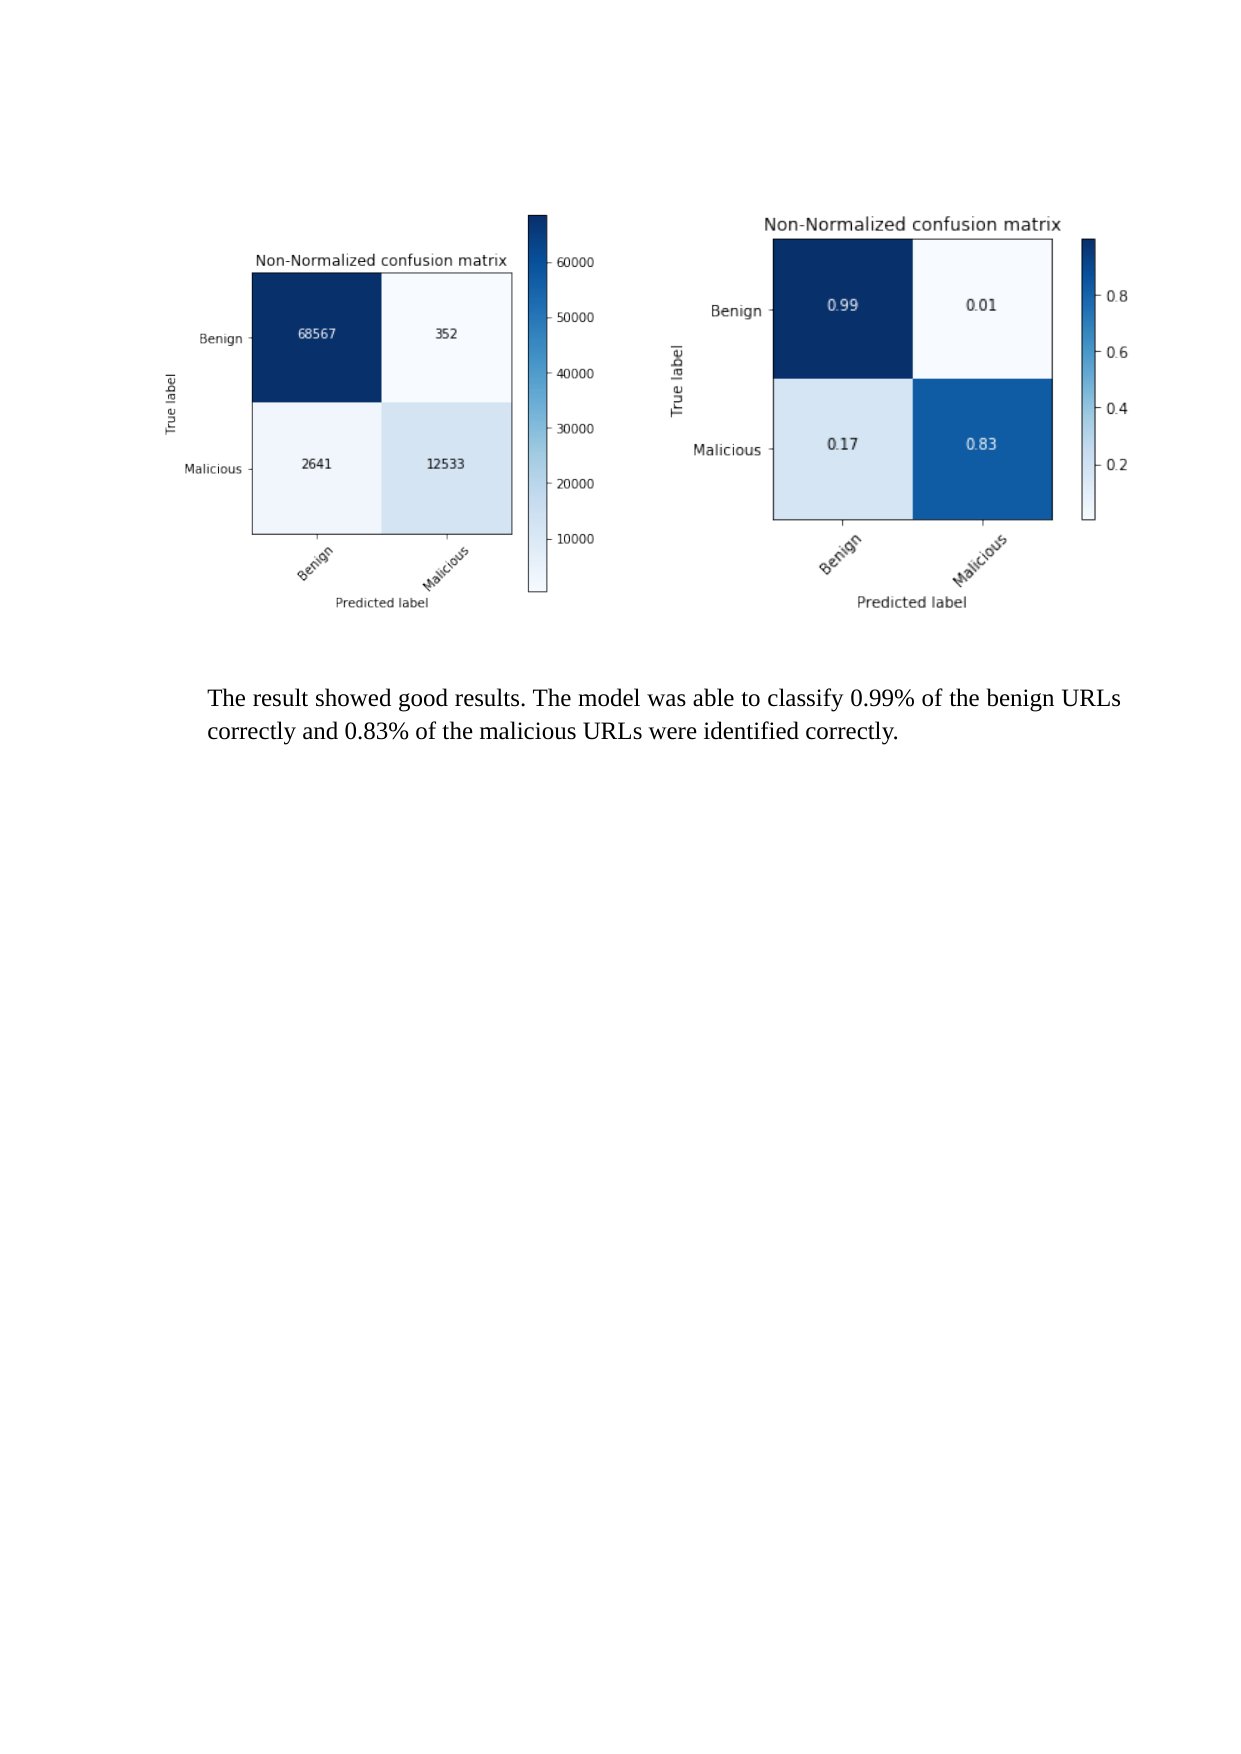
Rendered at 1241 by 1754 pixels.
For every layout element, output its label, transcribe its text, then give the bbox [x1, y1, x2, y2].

text The result showed good results. The model was able to classify 0.99% of the benign URLs correctly and 0.83% of the malicious URLs were identified correctly. [207, 683, 1122, 745]
picture [158, 207, 604, 619]
picture [662, 207, 1139, 620]
